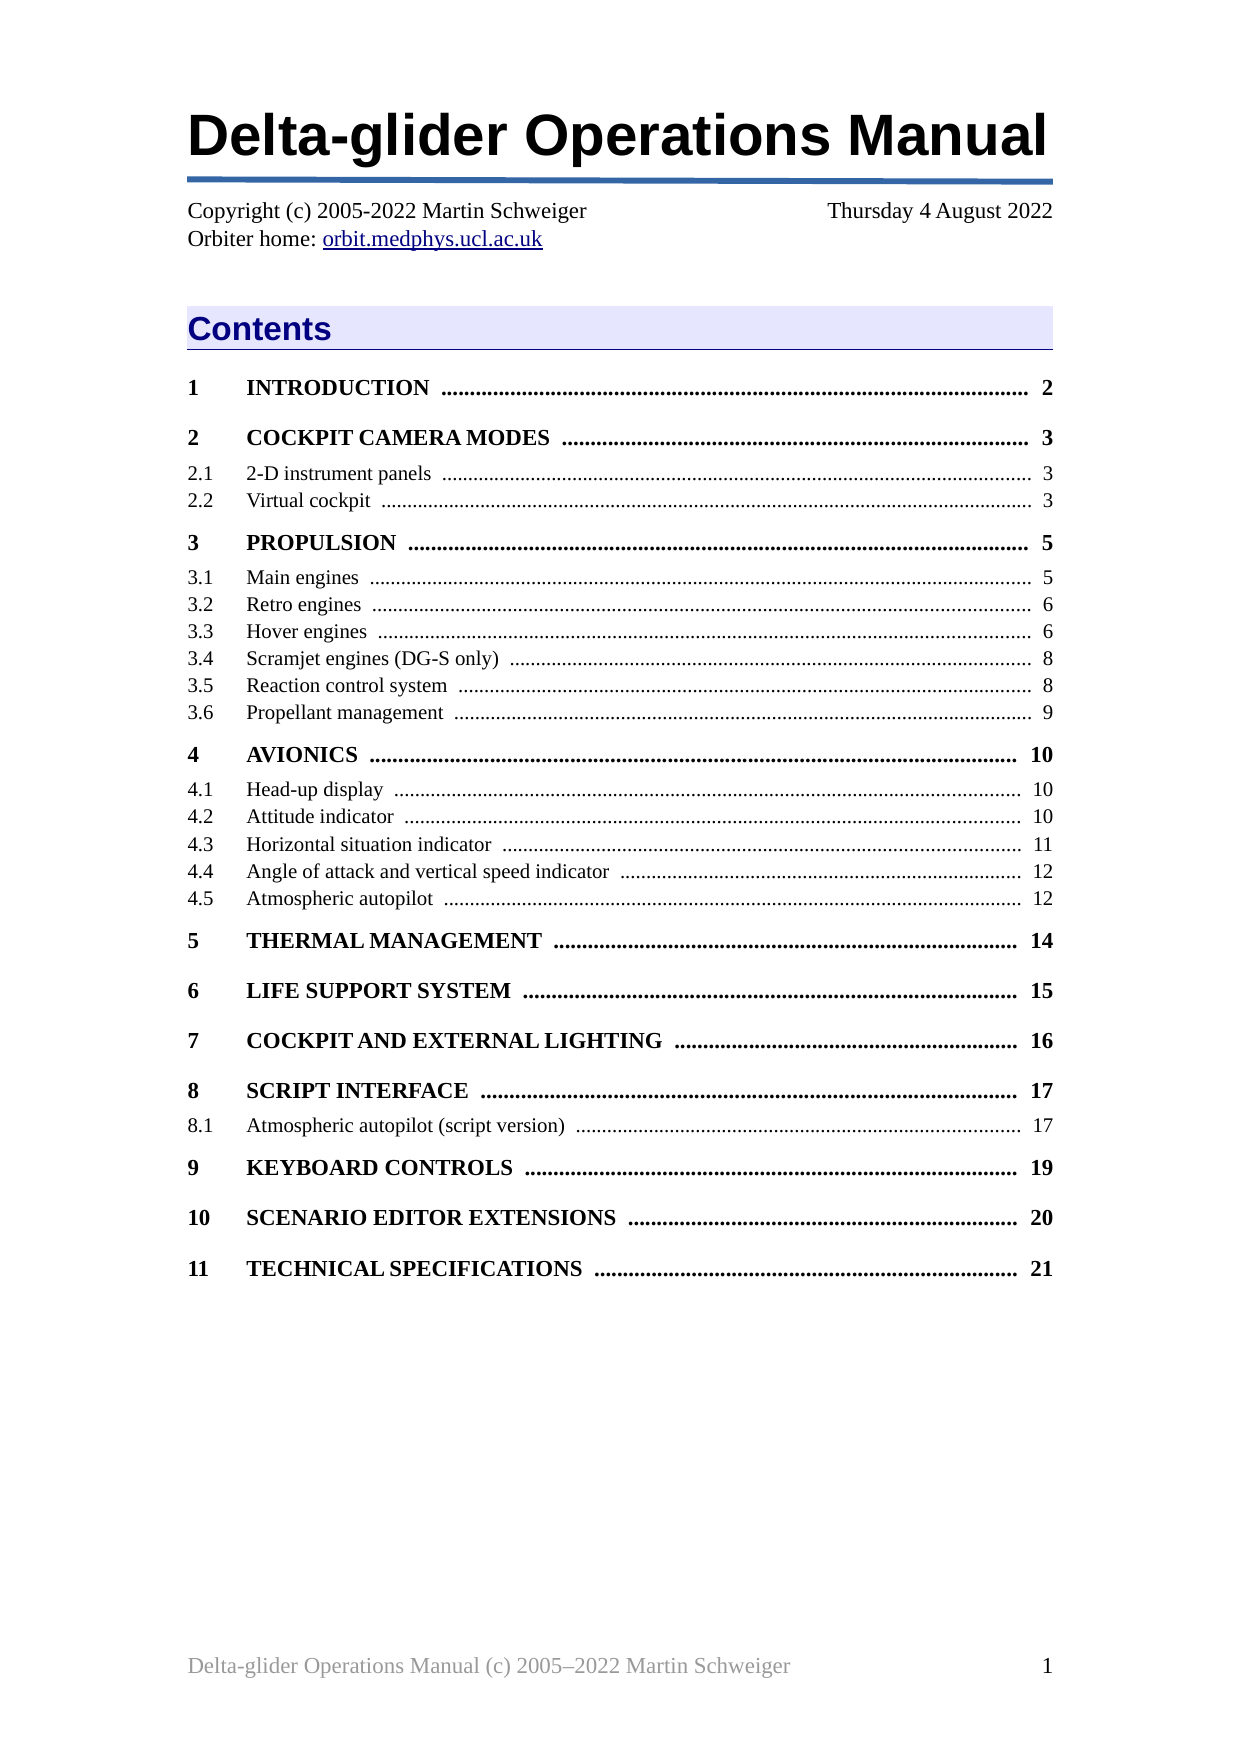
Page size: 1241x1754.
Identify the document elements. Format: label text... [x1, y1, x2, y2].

text 1 Introduction 2 [187, 371, 1053, 402]
text 3.6 Propellant management 9 [187, 698, 1053, 725]
subtitle Contents [187, 306, 1053, 349]
text 2 Cockpit camera modes 3 [187, 421, 1053, 452]
text 10 Scenario editor extensions 20 [187, 1201, 1053, 1232]
text 4.1 Head-up display 10 [187, 775, 1053, 802]
text 3.3 Hover engines 6 [187, 617, 1053, 644]
text 2.1 2-D instrument panels 3 [187, 458, 1053, 485]
text Copyright (c) 2005-2022 Martin Schweiger Thursday 4 August 2022 [187, 196, 1053, 224]
text 8.1 Atmospheric autopilot (script version) 17 [187, 1111, 1053, 1138]
text 9 Keyboard controls 19 [187, 1151, 1053, 1182]
text 3.4 Scramjet engines (DG-S only) 8 [187, 644, 1053, 671]
text 3.2 Retro engines 6 [187, 589, 1053, 617]
text 2.2 Virtual cockpit 3 [187, 485, 1053, 512]
text 8 Script interface 17 [187, 1073, 1053, 1105]
text 4.2 Attitude indicator 10 [187, 802, 1053, 829]
text 11 Technical specifications 21 [187, 1251, 1053, 1282]
text 4 Avionics 10 [187, 738, 1053, 769]
text 4.5 Atmospheric autopilot 12 [187, 883, 1053, 911]
text 3 Propulsion 5 [187, 525, 1053, 556]
text 7 Cockpit and external lighting 16 [187, 1023, 1053, 1055]
text 6 Life support system 15 [187, 973, 1053, 1004]
text 3.5 Reaction control system 8 [187, 671, 1053, 698]
text 5 Thermal management 14 [187, 923, 1053, 954]
text 4.4 Angle of attack and vertical speed indicator 12 [187, 856, 1053, 883]
text 4.3 Horizontal situation indicator 11 [187, 829, 1053, 856]
text 3.1 Main engines 5 [187, 562, 1053, 589]
text Delta-glider Operations Manual [187, 100, 1053, 167]
text Orbiter home: orbit.medphys.ucl.ac.uk [187, 224, 1053, 252]
